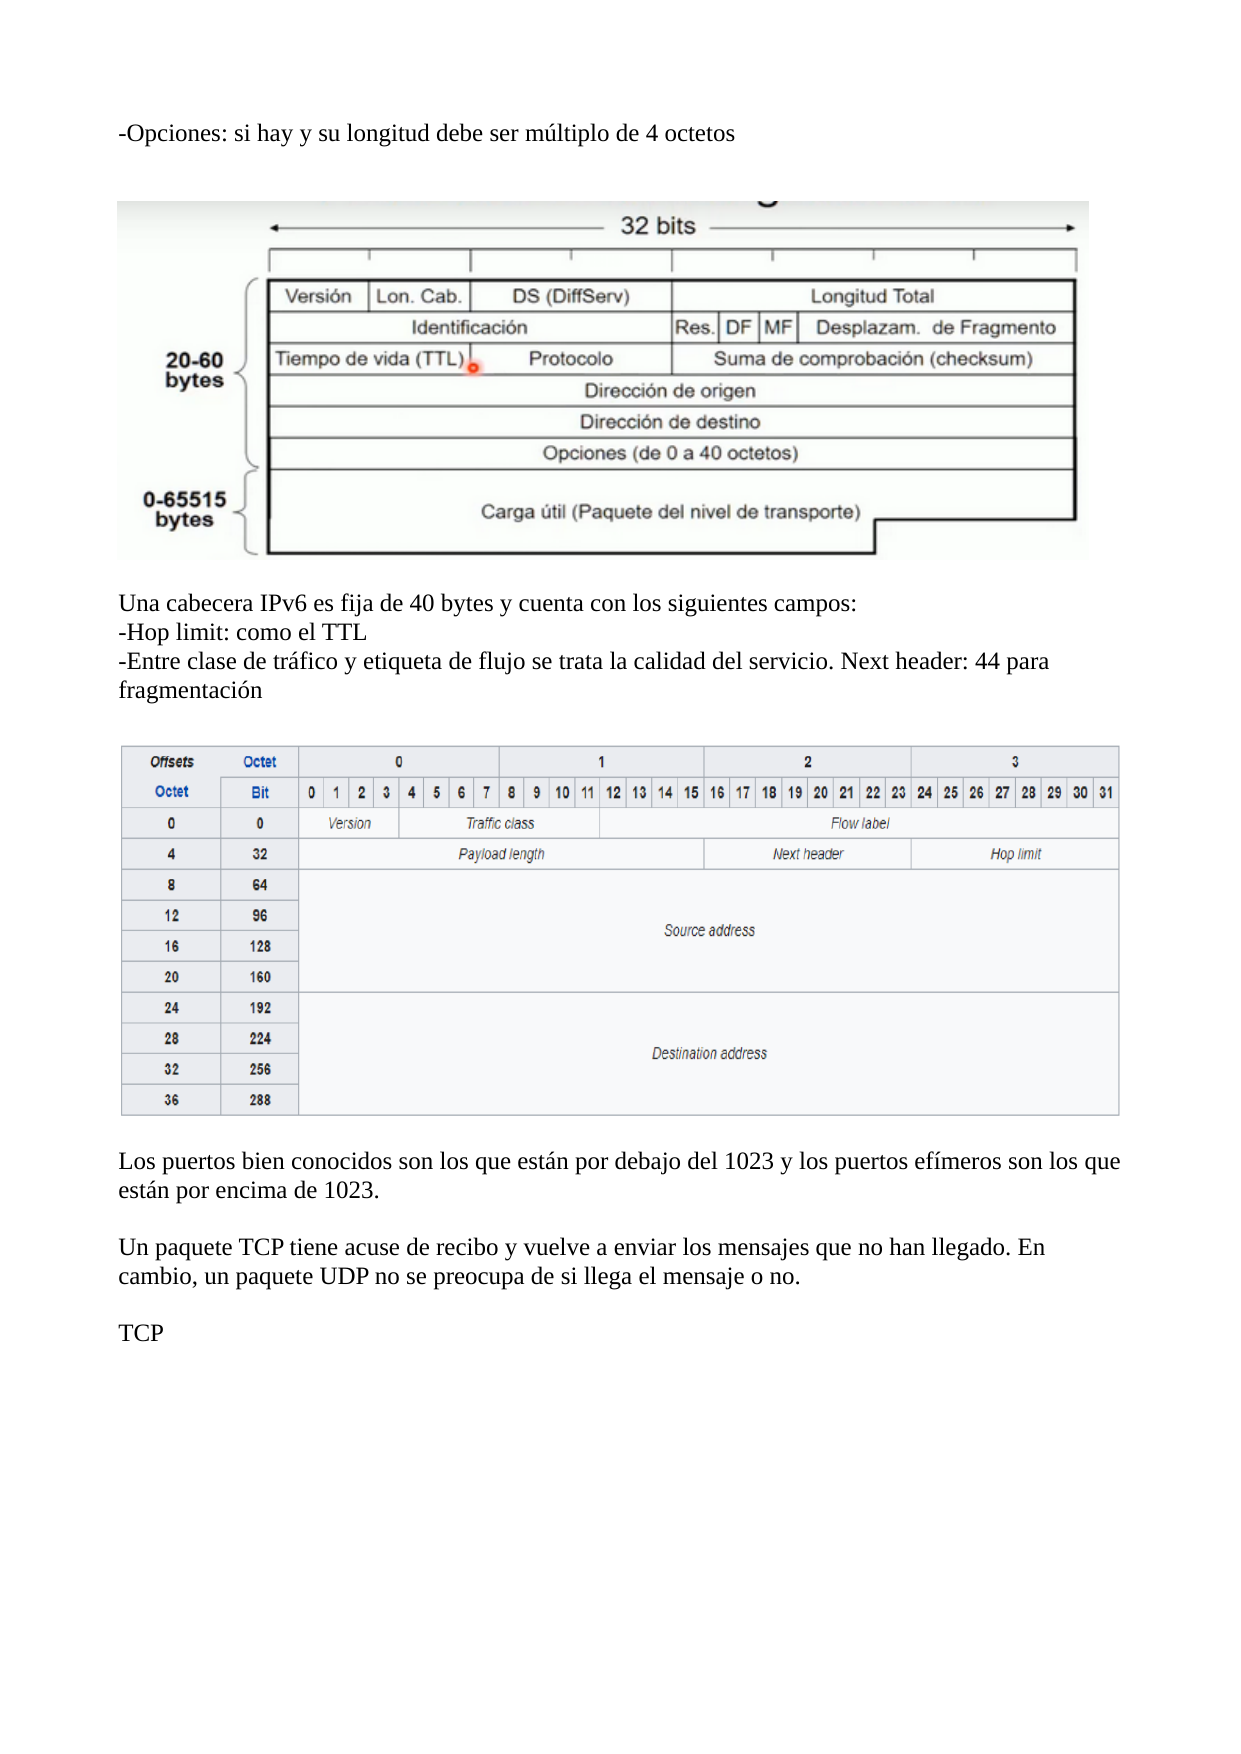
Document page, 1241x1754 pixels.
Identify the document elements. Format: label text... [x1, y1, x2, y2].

text -Hop limit: como el TTL [118, 617, 1122, 646]
text Los puertos bien conocidos son los que están por debajo del 1023 y los puertos efímeros son los que están por encima de 1023. [118, 1146, 1122, 1203]
text Una cabecera IPv6 es fija de 40 bytes y cuenta con los siguientes campos: [118, 588, 1122, 617]
text Un paquete TCP tiene acuse de recibo y vuelve a enviar los mensajes que no han llegado. En cambio, un paquete UDP no se preocupa de si llega el mensaje o no. [118, 1232, 1122, 1290]
picture [118, 742, 1123, 1118]
text TCP [118, 1318, 1122, 1347]
text -Opciones: si hay y su longitud debe ser múltiplo de 4 octetos [118, 118, 1122, 147]
text -Entre clase de tráfico y etiqueta de flujo se trata la calidad del servicio. Next header: 44 para fragmentación [118, 646, 1122, 703]
picture [117, 201, 1089, 560]
